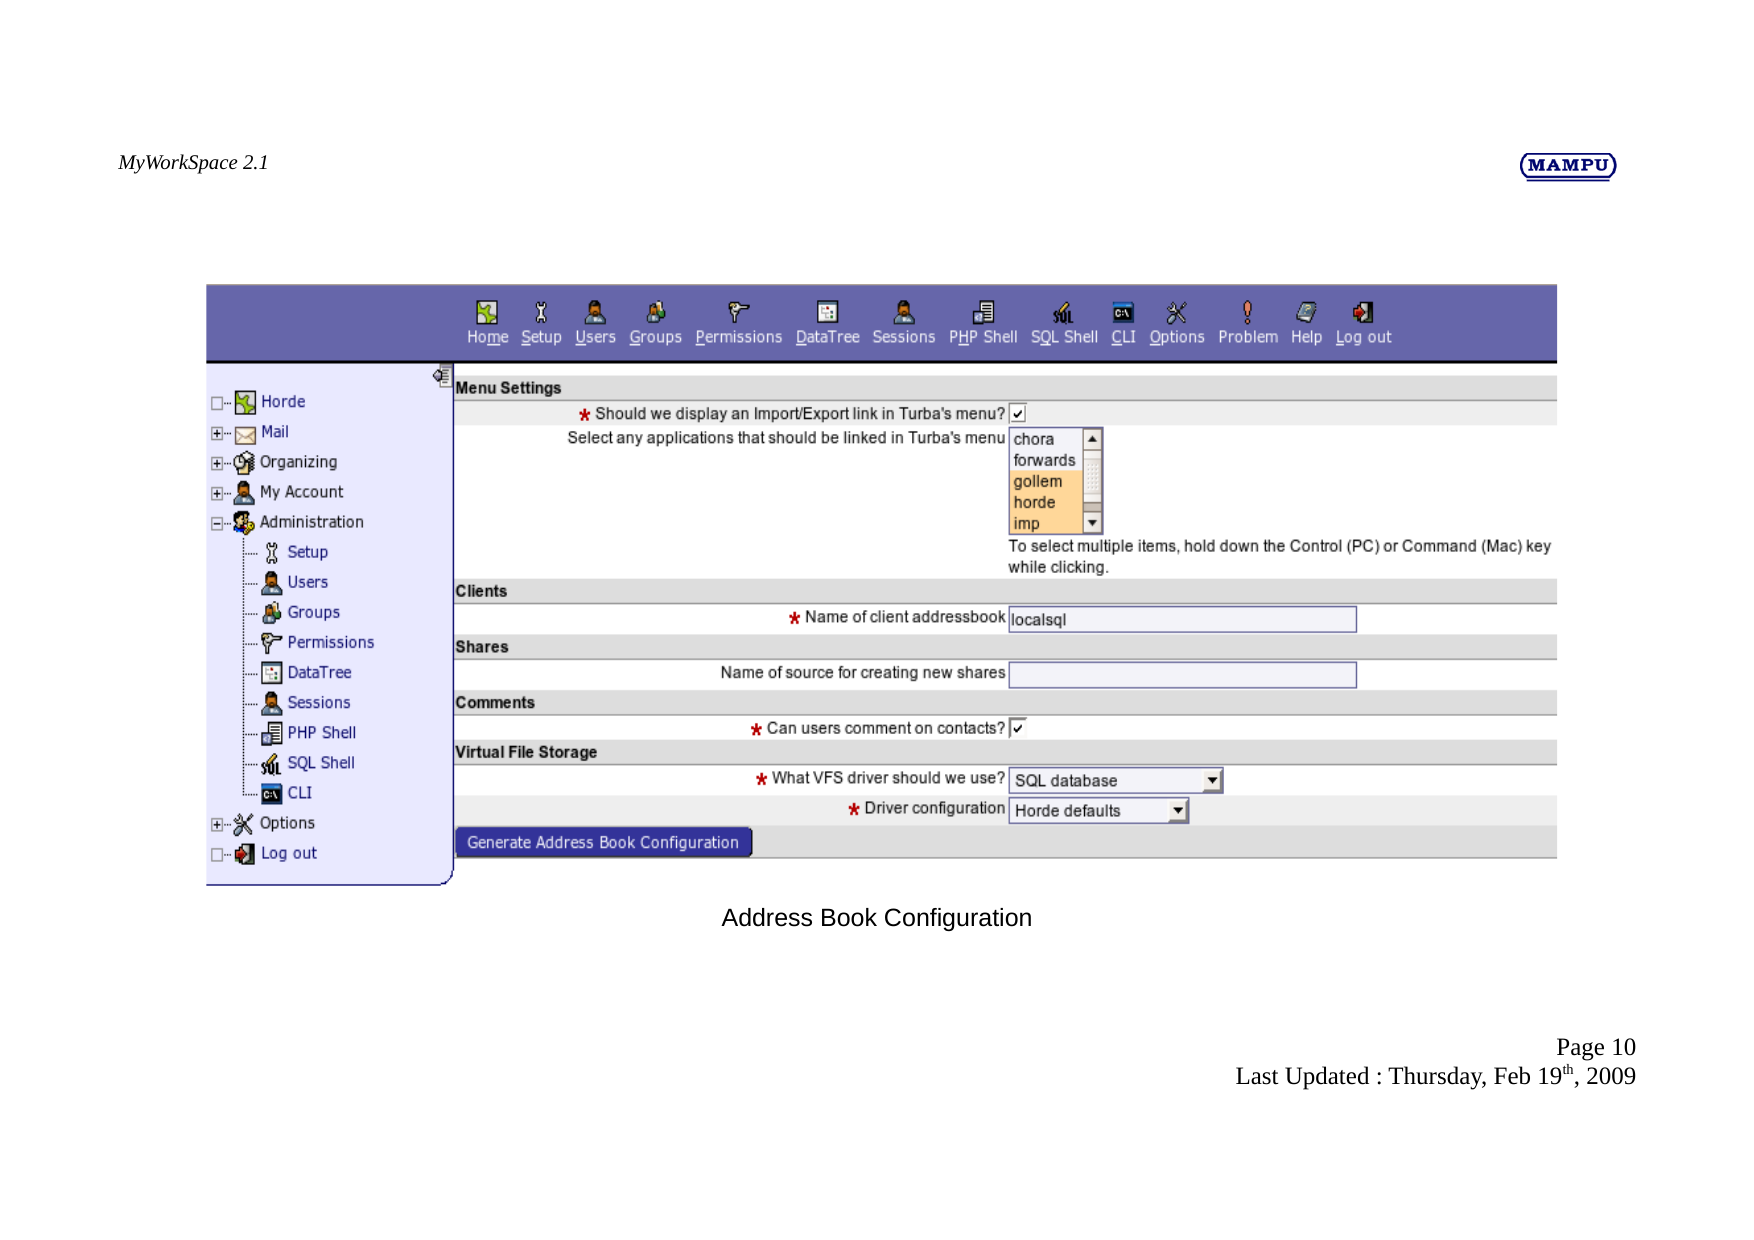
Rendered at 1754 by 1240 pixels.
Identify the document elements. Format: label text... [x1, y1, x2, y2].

picture [1517, 150, 1622, 183]
text Address Book Configuration [118, 264, 1636, 932]
picture [206, 284, 1558, 889]
